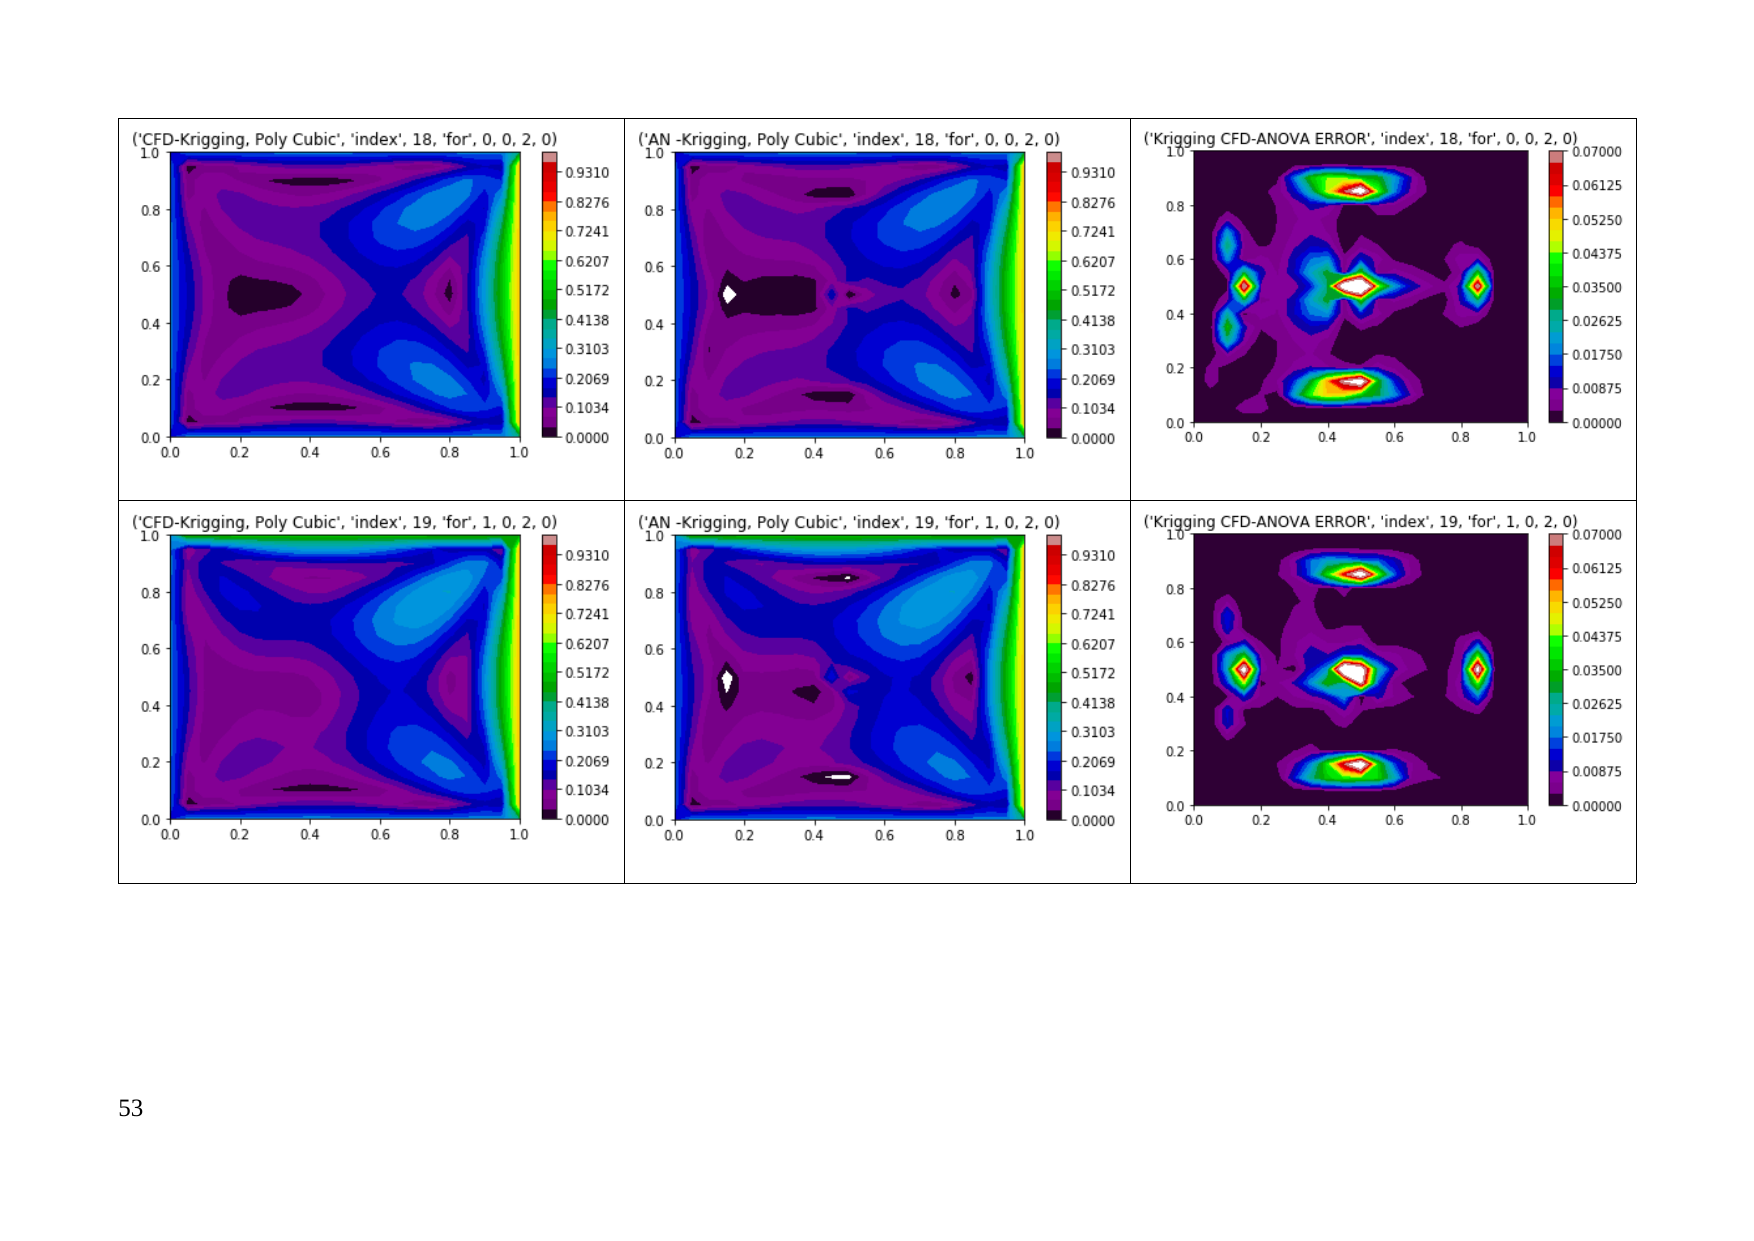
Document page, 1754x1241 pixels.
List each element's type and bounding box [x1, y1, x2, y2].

picture [1135, 123, 1631, 452]
table_header [119, 119, 624, 500]
picture [629, 506, 1125, 851]
picture [629, 123, 1125, 469]
table_cell [1131, 501, 1636, 883]
table_header [1131, 119, 1636, 500]
picture [1135, 506, 1631, 835]
table_cell [625, 501, 1130, 883]
picture [123, 123, 619, 468]
table_header [625, 119, 1130, 500]
picture [123, 506, 619, 850]
table_cell [119, 501, 624, 883]
